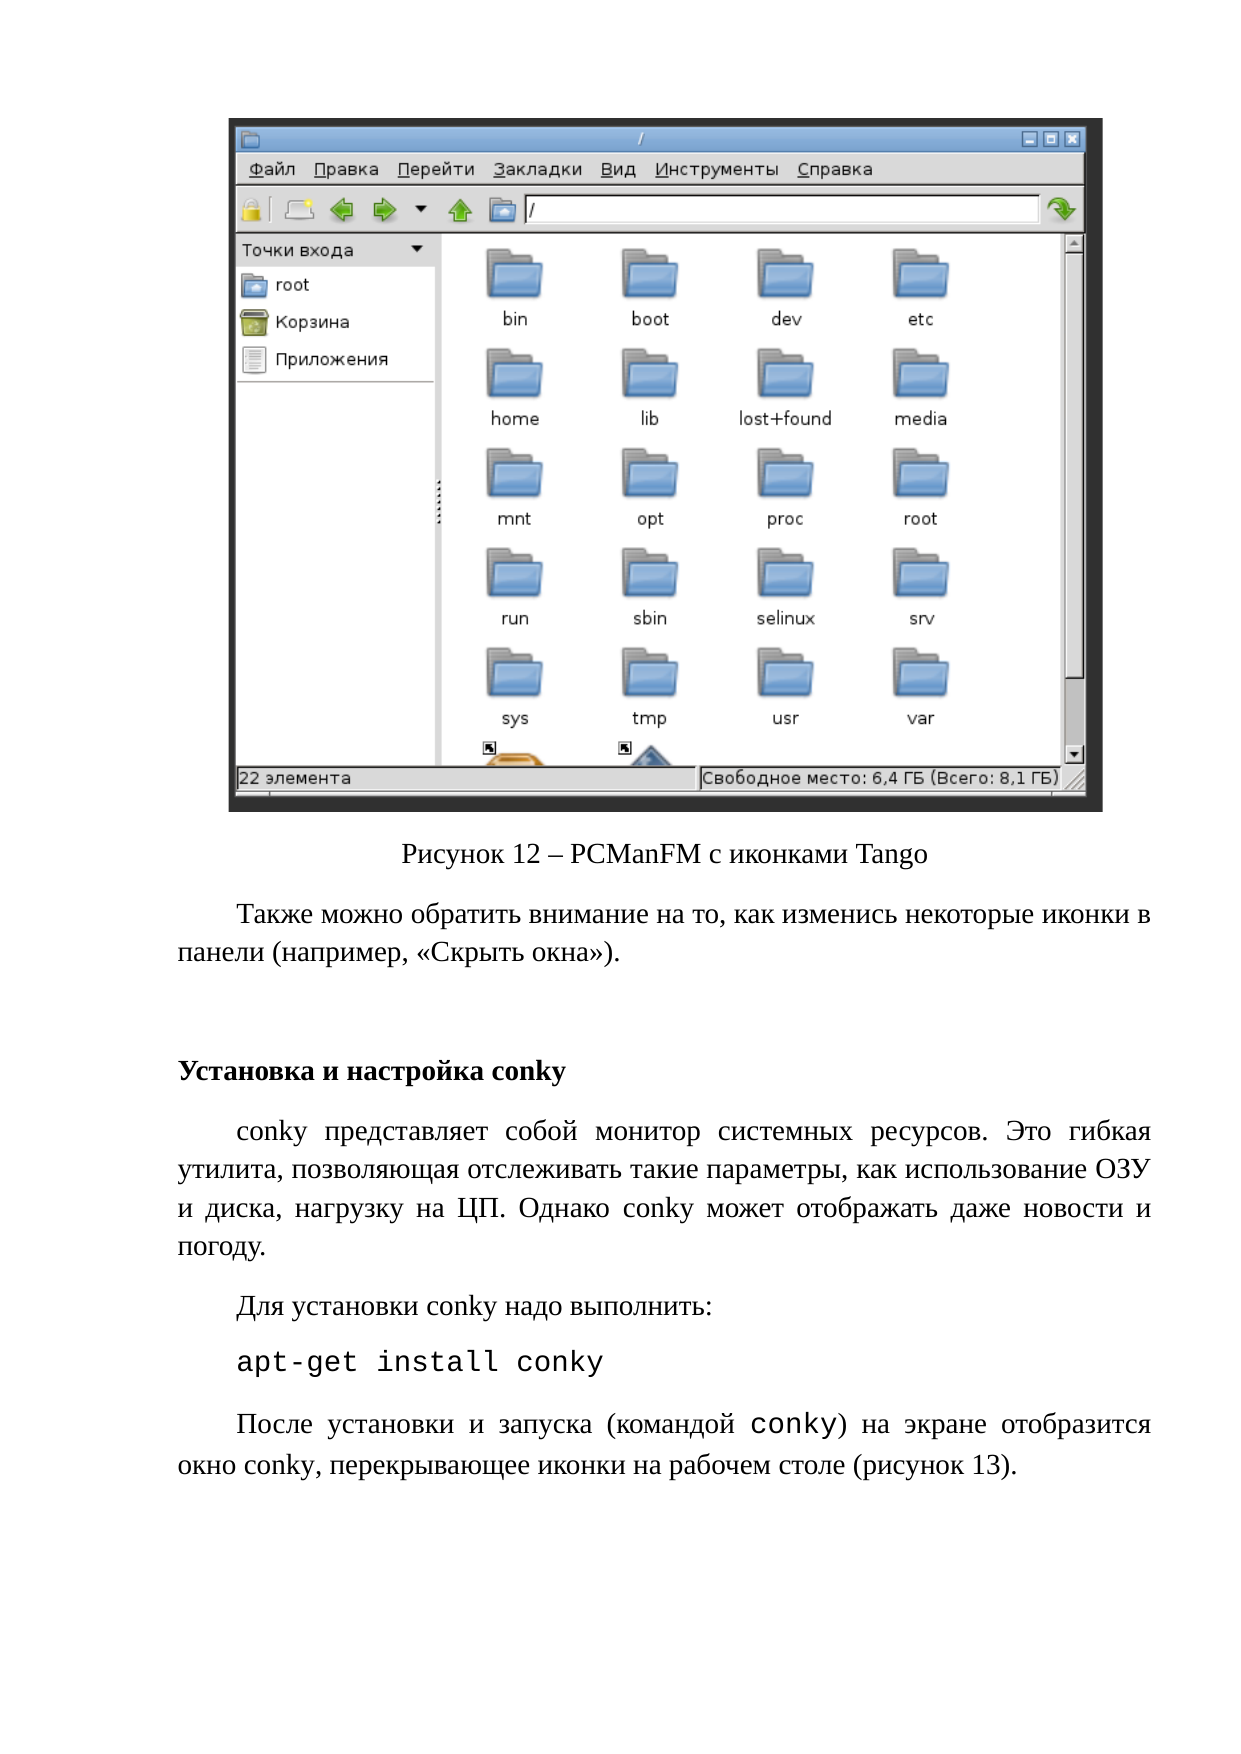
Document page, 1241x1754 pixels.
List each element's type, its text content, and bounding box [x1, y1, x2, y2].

text conky представляет собой монитор системных ресурсов. Это гибкая утилита, позволяющая отслеживать такие параметры, как использование ОЗУ и диска, нагрузку на ЦП. Однако conky может отображать даже новости и погоду. [177, 1113, 1152, 1262]
text Установка и настройка conky [177, 1053, 1152, 1087]
picture [228, 118, 1103, 812]
text После установки и запуска (командой conky) на экране отобразится окно conky, перекрывающее иконки на рабочем столе (рисунок 13). [177, 1406, 1152, 1480]
text Также можно обратить внимание на то, как изменись некоторые иконки в панели (например, «Скрыть окна»). [177, 896, 1152, 968]
text apt-get install conky [177, 1347, 1152, 1380]
text Рисунок 12 – PCManFM с иконками Tango [177, 837, 1152, 870]
text Для установки conky надо выполнить: [177, 1288, 1152, 1321]
